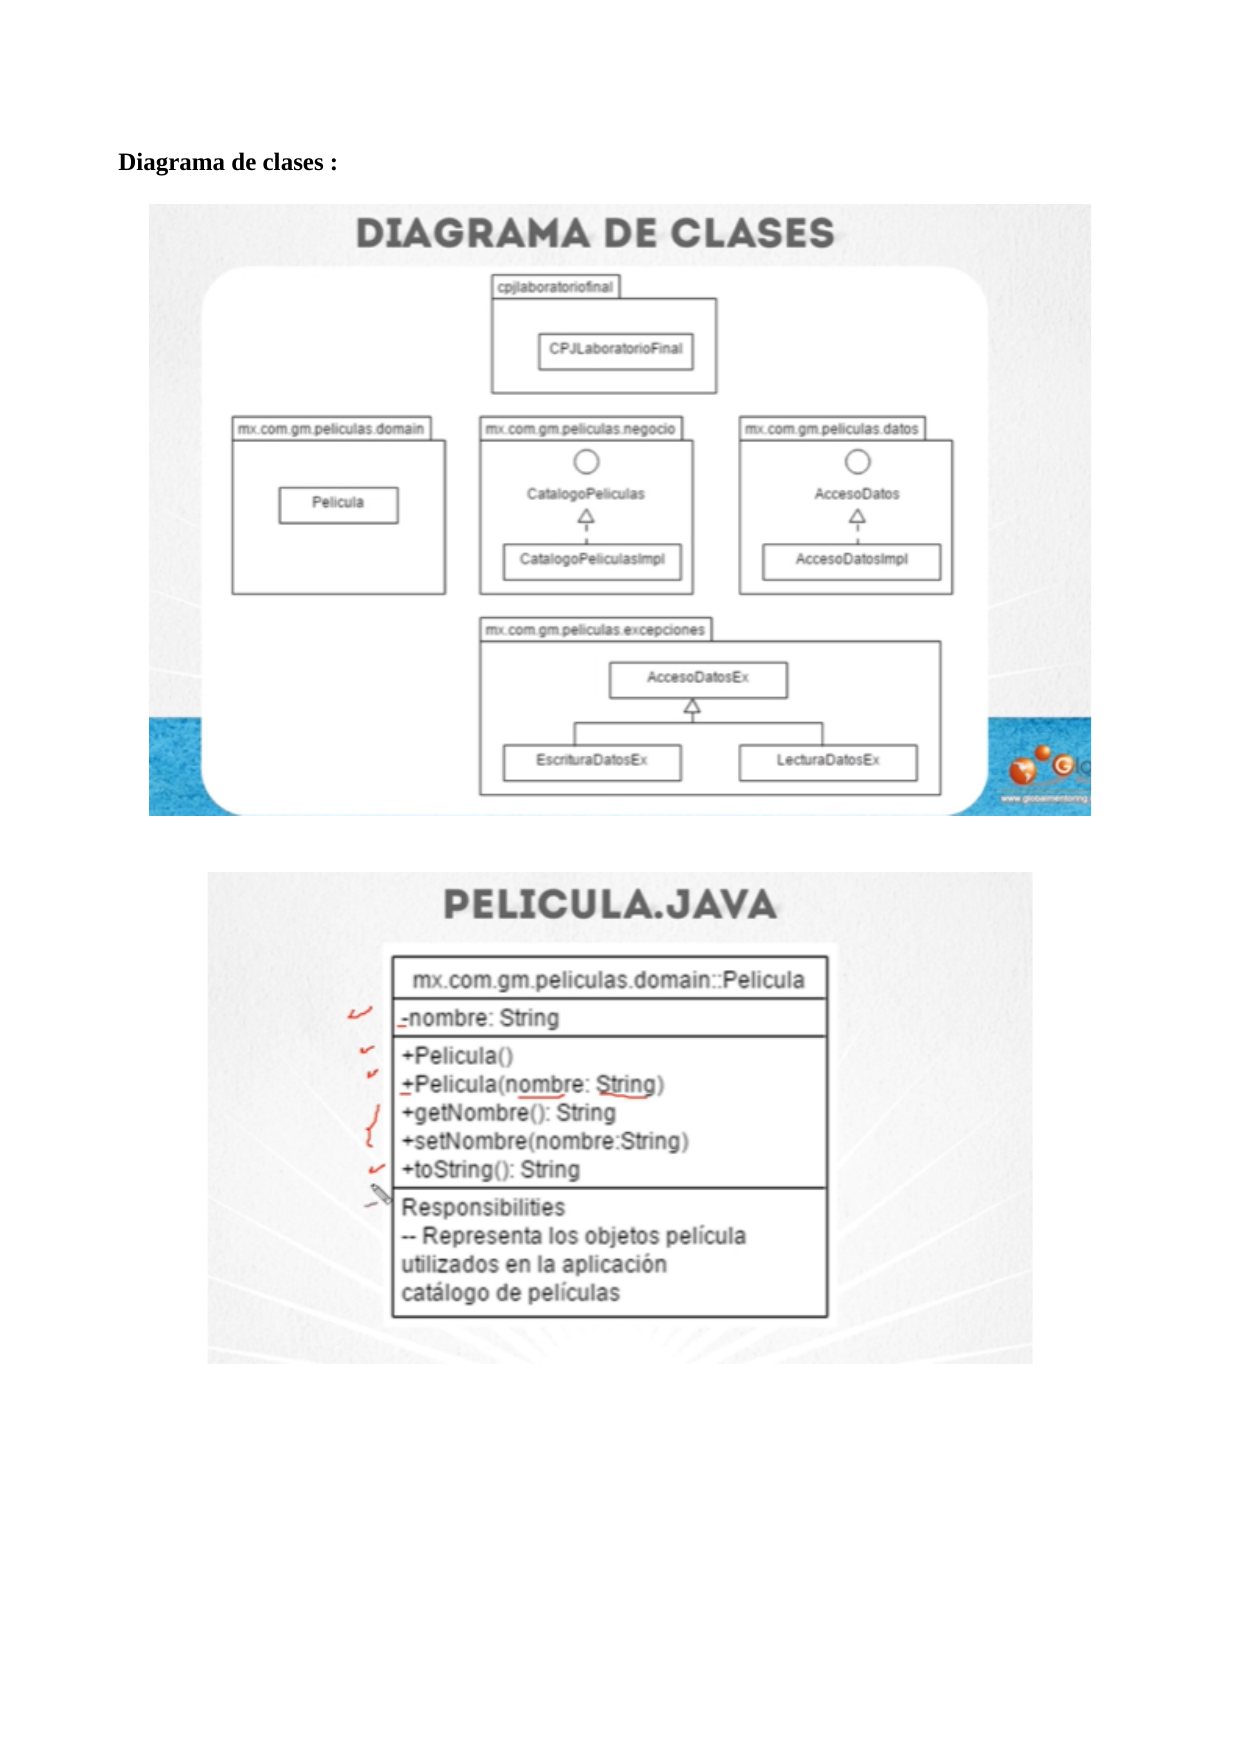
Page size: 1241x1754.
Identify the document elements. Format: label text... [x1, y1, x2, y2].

picture [149, 204, 1092, 816]
text Diagrama de clases : [118, 147, 1122, 176]
picture [207, 872, 1033, 1364]
